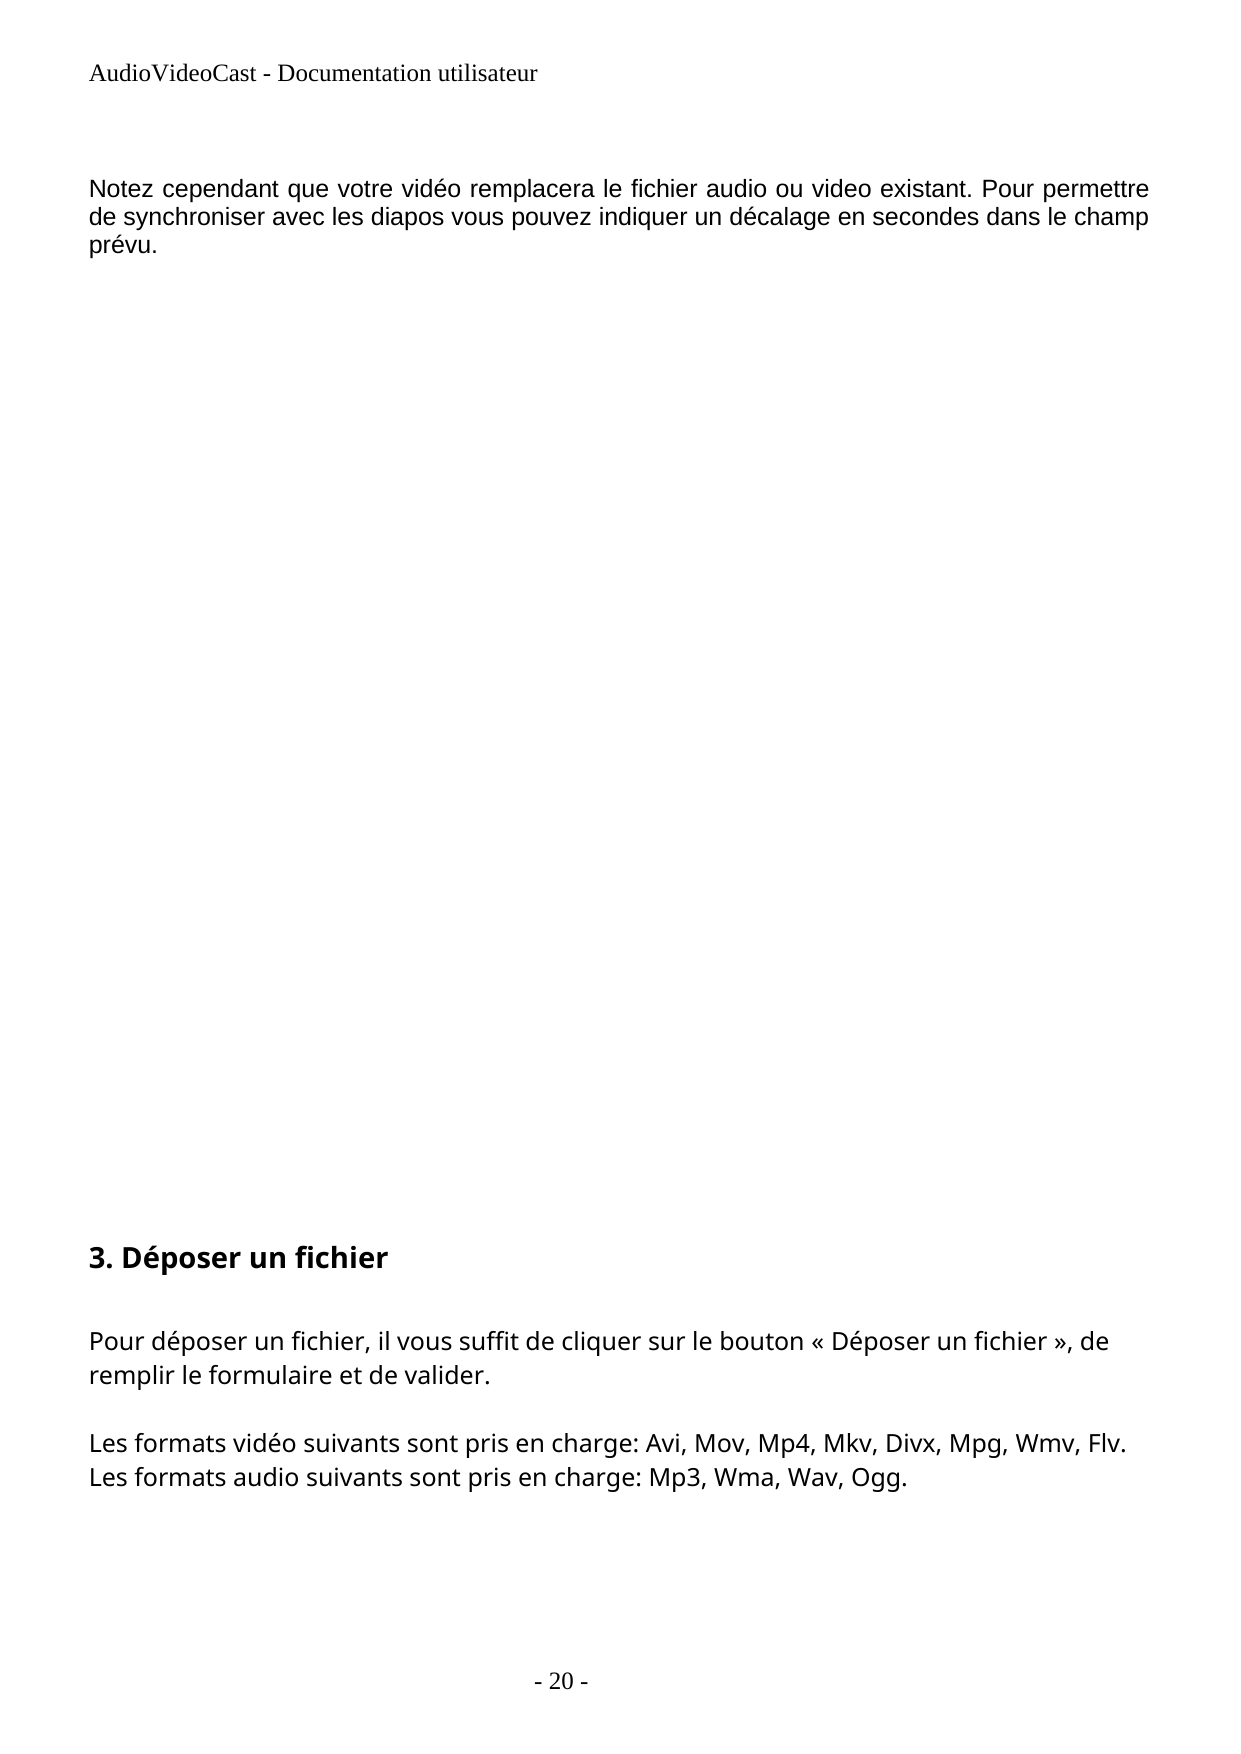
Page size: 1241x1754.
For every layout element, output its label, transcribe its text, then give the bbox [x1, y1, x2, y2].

subtitle 3. Déposer un fichier [88, 1237, 1152, 1277]
text Pour déposer un fichier, il vous suffit de cliquer sur le bouton « Déposer un fichier », de remplir le formulaire et de valider. [88, 1323, 1152, 1391]
text Les formats audio suivants sont pris en charge: Mp3, Wma, Wav, Ogg. [88, 1459, 1152, 1493]
text Notez cependant que votre vidéo remplacera le fichier audio ou video existant. Pour permettre de synchroniser avec les diapos vous pouvez indiquer un décalage en secondes dans le champ prévu. [88, 175, 1152, 259]
text Les formats vidéo suivants sont pris en charge: Avi, Mov, Mp4, Mkv, Divx, Mpg, Wmv, Flv. [88, 1425, 1152, 1459]
